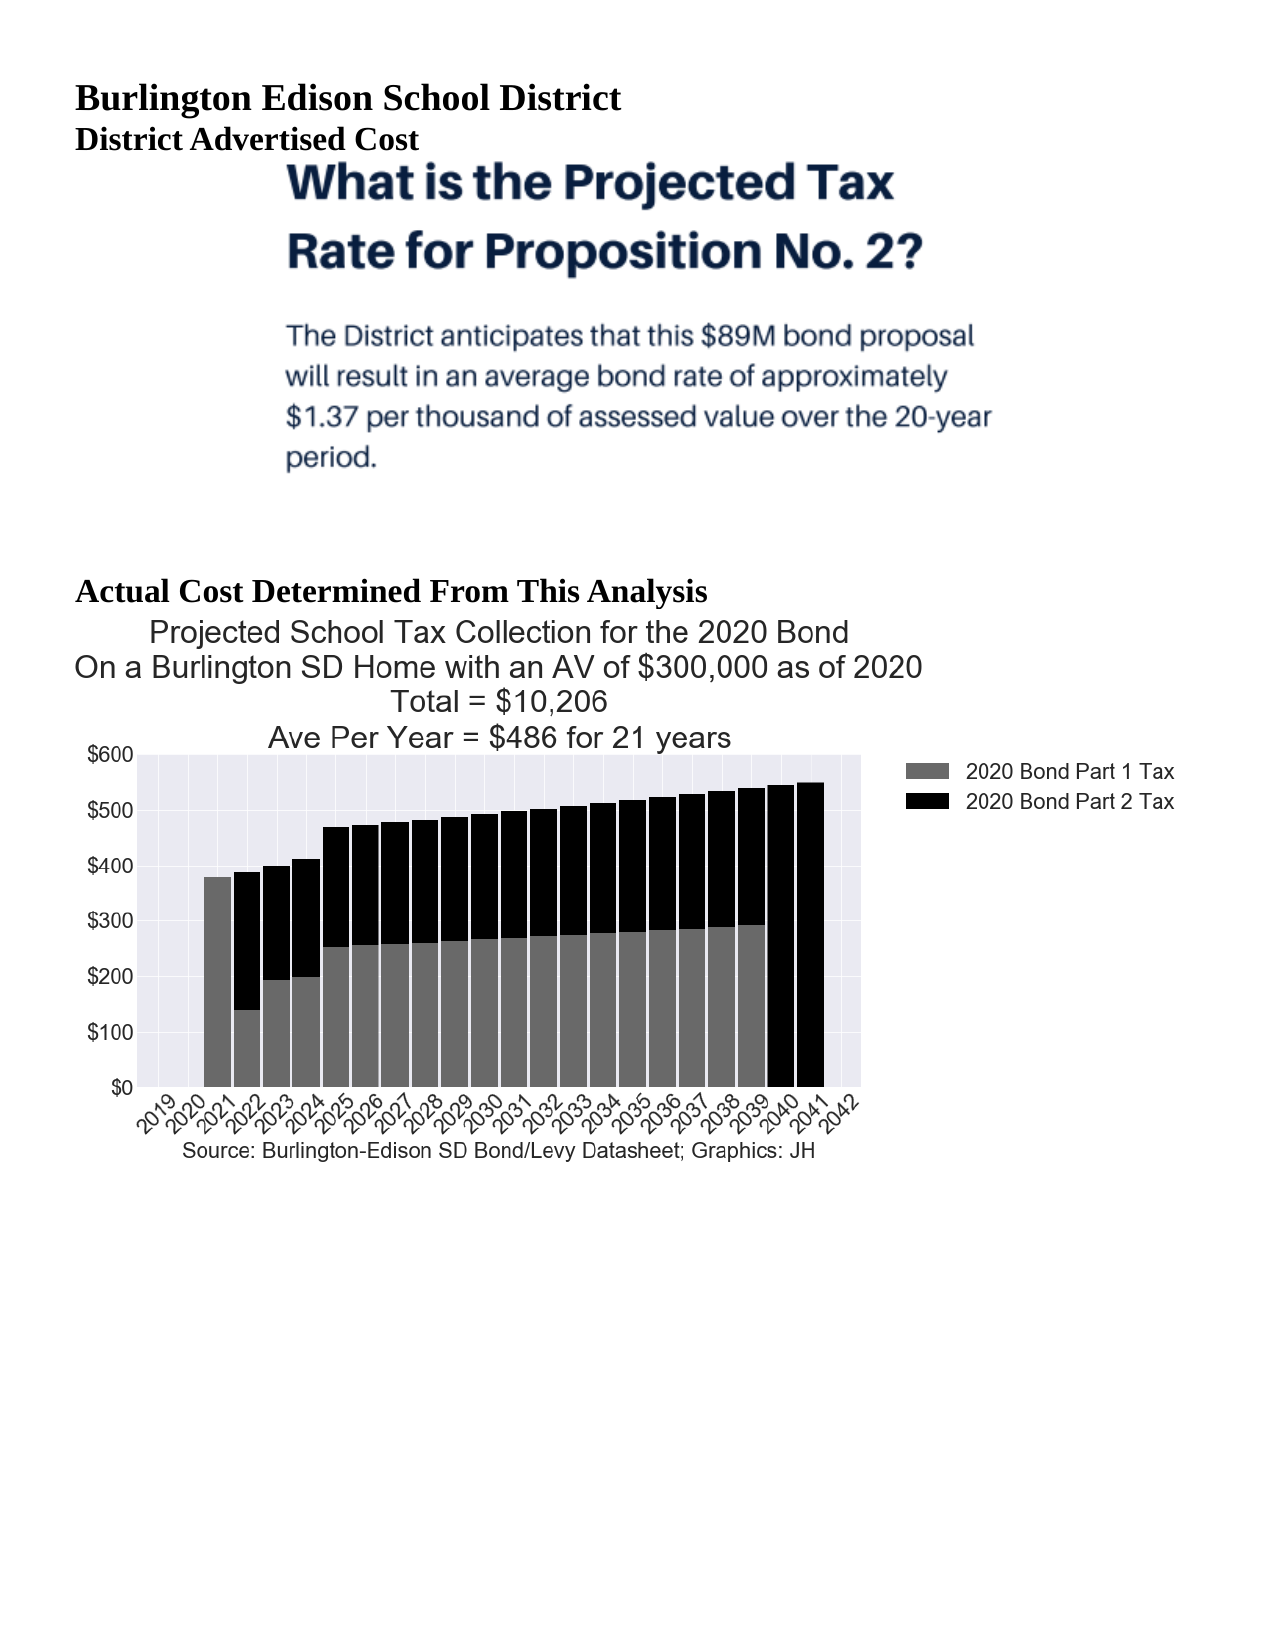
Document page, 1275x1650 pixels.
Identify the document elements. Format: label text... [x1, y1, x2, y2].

subtitle Burlington Edison School District [75, 75, 1200, 119]
picture [273, 157, 1002, 489]
picture [75, 609, 1200, 1172]
subtitle Actual Cost Determined From This Analysis [75, 571, 1200, 609]
subtitle District Advertised Cost [75, 119, 1200, 157]
